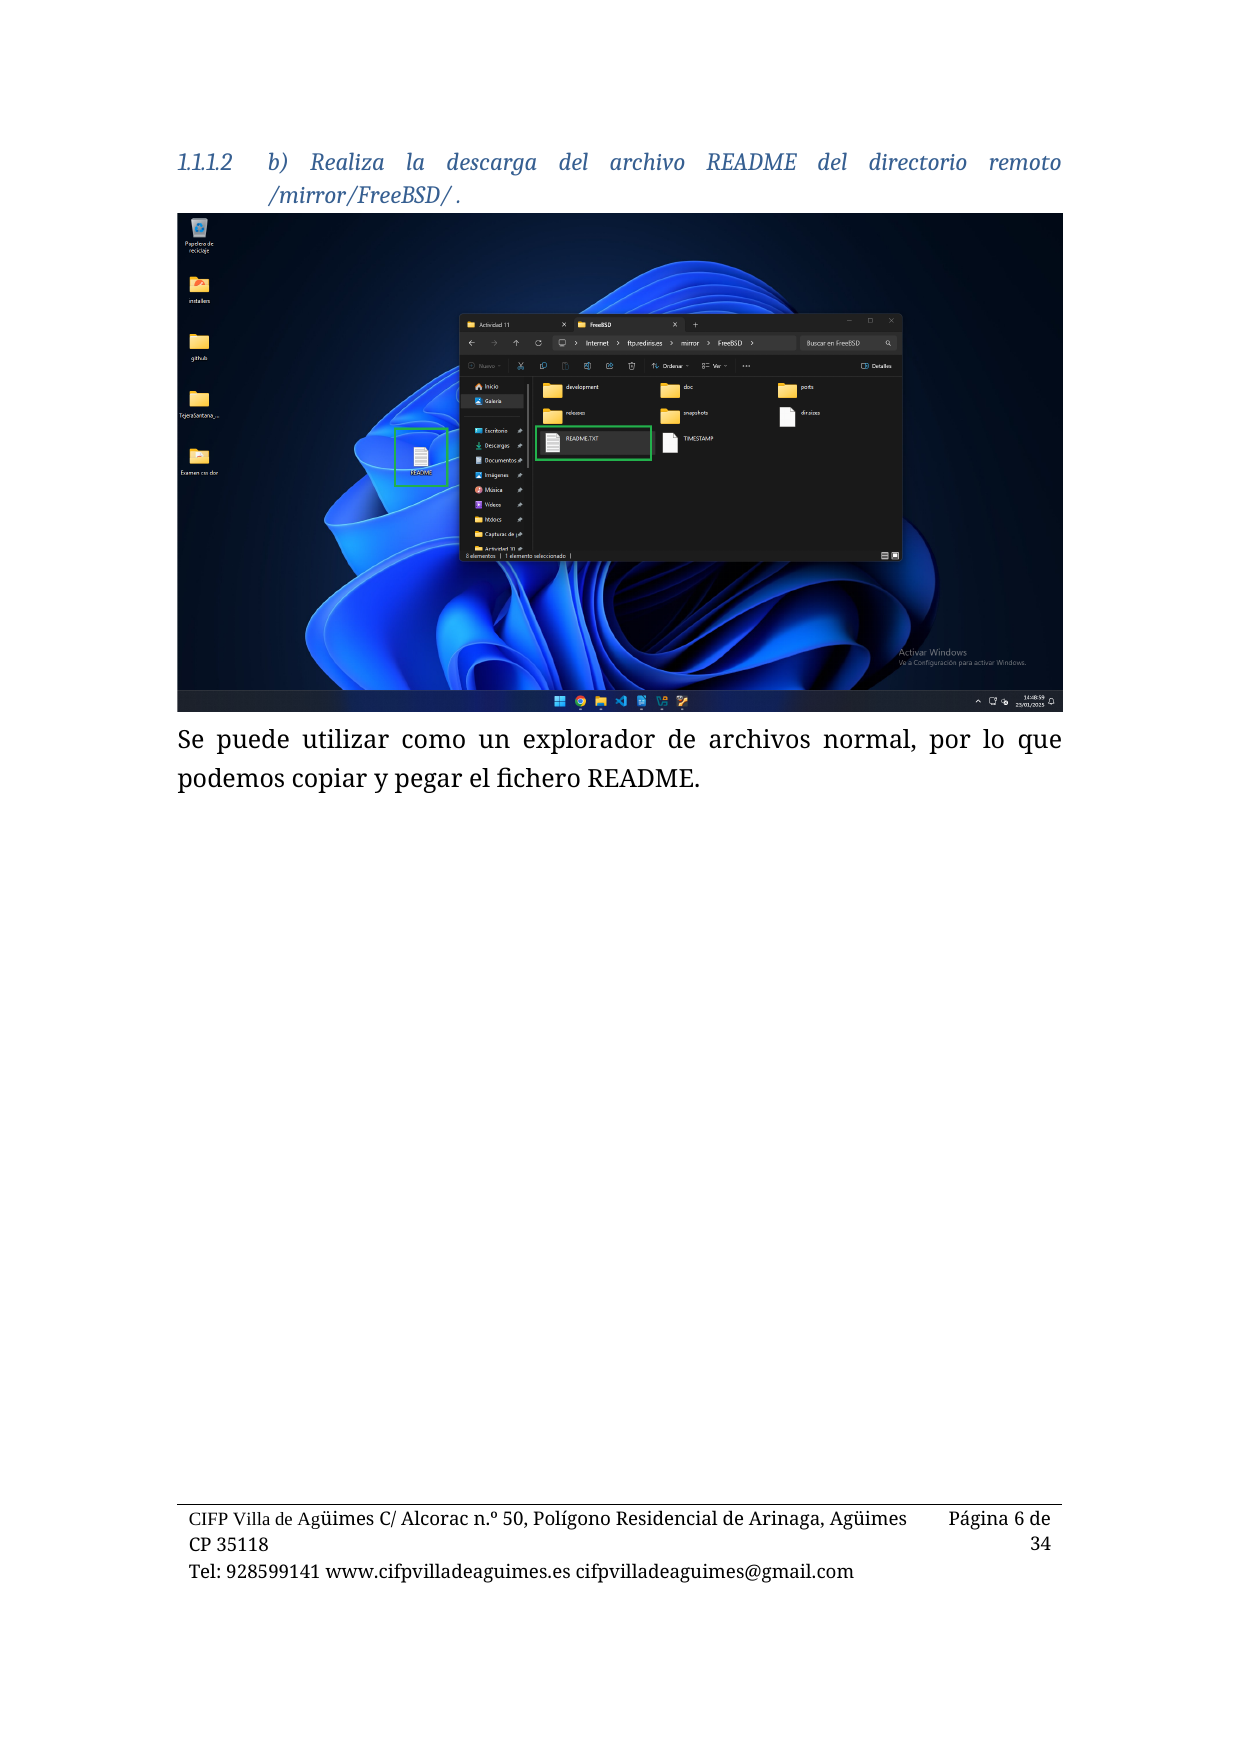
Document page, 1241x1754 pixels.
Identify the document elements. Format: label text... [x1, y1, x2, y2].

subtitle b) Realiza la descarga del archivo README del directorio remoto /mirror/FreeBSD/ . [177, 148, 1063, 209]
text Se puede utilizar como un explorador de archivos normal, por lo que podemos copiar y pegar el fichero README. [177, 712, 1063, 794]
picture [177, 213, 1063, 712]
